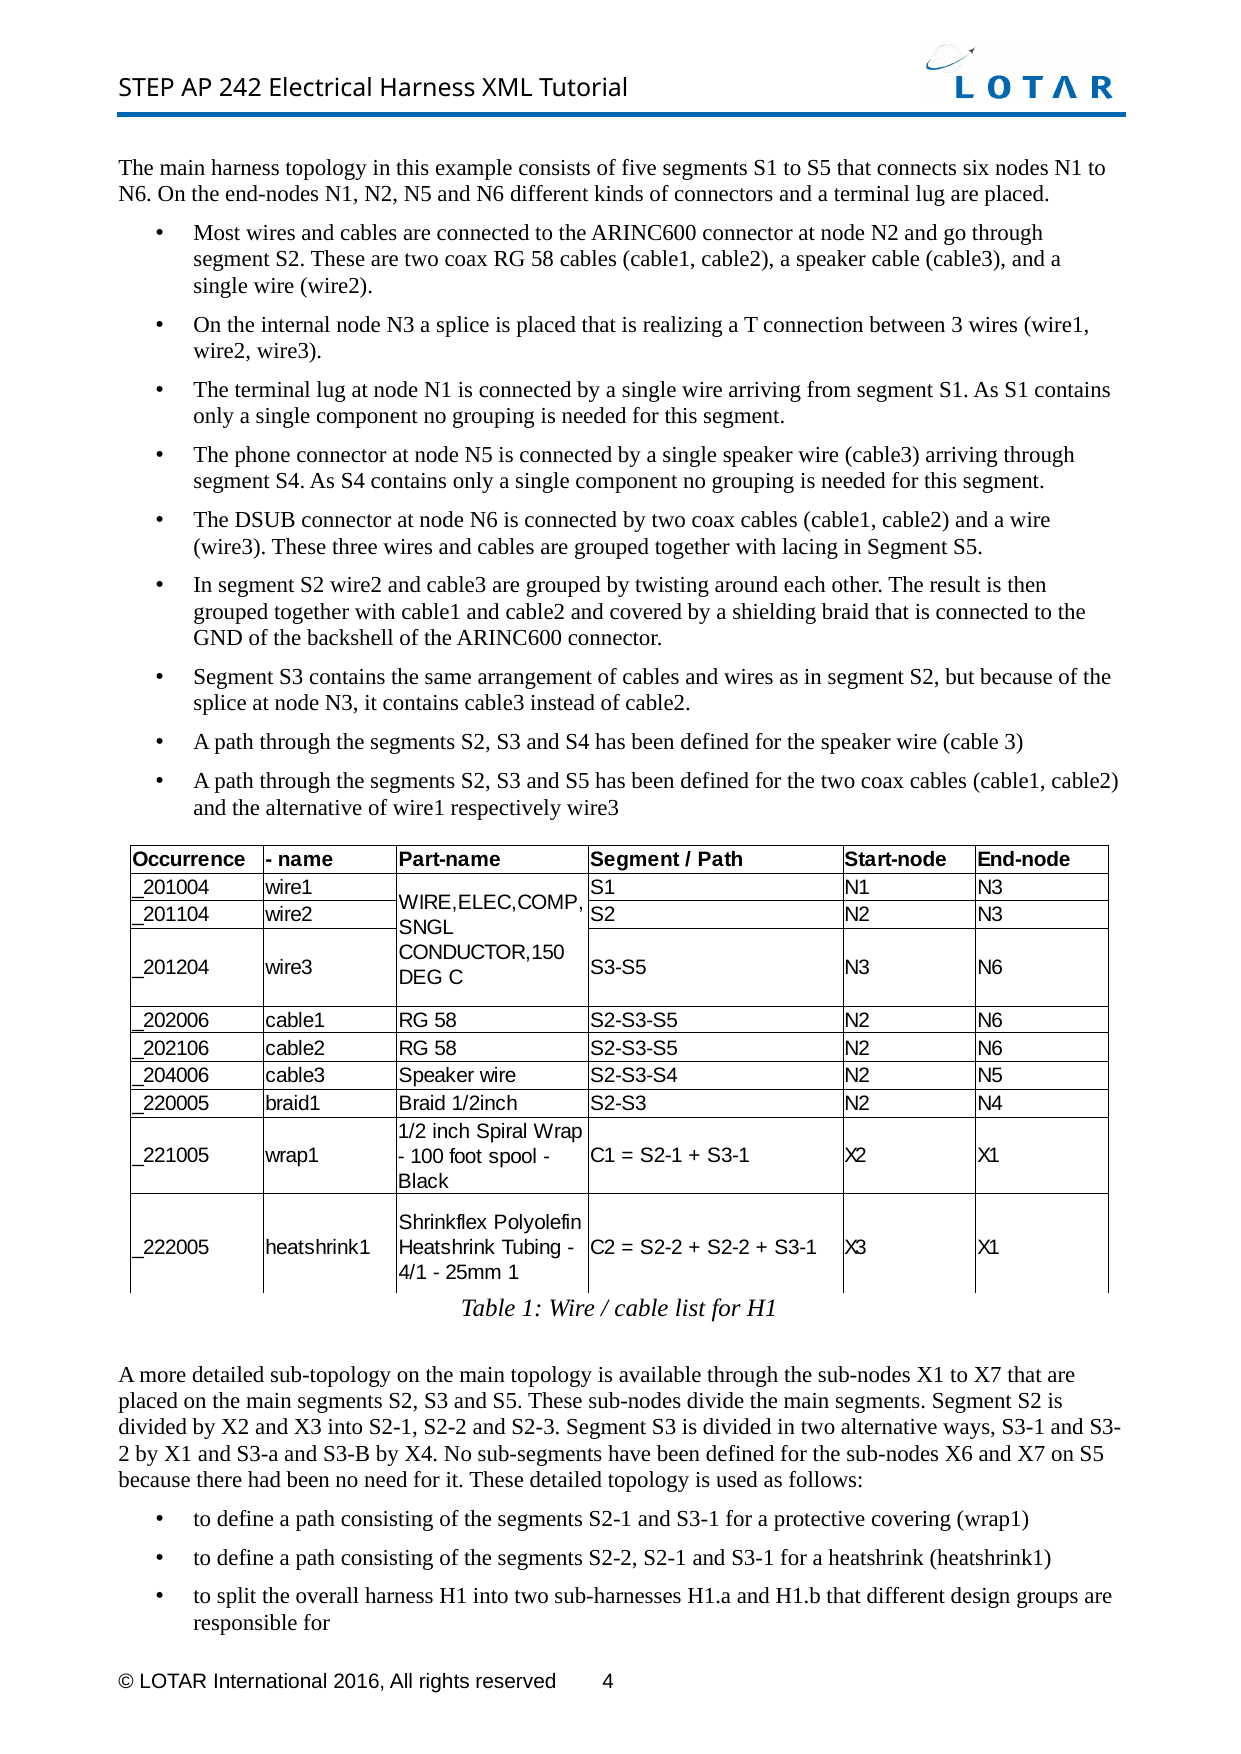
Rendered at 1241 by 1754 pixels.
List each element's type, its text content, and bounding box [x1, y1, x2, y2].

list Most wires and cables are connected to the ARINC600 connector at node N2 and go through segment S2. These are two coax RG 58 cables (cable1, cable2), a speaker cable (cable3), and a single wire (wire2). [156, 219, 1122, 298]
list On the internal node N3 a splice is placed that is realizing a T connection between 3 wires (wire1, wire2, wire3). [156, 311, 1122, 363]
list Segment S3 contains the same arrangement of cables and wires as in segment S2, but because of the splice at node N3, it contains cable3 instead of cable2. [156, 663, 1122, 716]
list The terminal lug at node N1 is connected by a single wire arriving from segment S1. As S1 contains only a single component no grouping is needed for this segment. [156, 376, 1122, 429]
list to split the overall harness H1 into two sub-harnesses H1.a and H1.b that different design groups are responsible for [156, 1583, 1122, 1635]
list A path through the segments S2, S3 and S4 has been defined for the speaker wire (cable 3) [156, 728, 1122, 755]
text Table 1: Wire / cable list for H1 [130, 845, 1110, 1322]
list The phone connector at node N5 is connected by a single speaker wire (cable3) arriving through segment S4. As S4 contains only a single component no grouping is needed for this segment. [156, 441, 1122, 494]
list to define a path consisting of the segments S2-2, S2-1 and S3-1 for a heatshrink (heatshrink1) [156, 1544, 1122, 1570]
list A path through the segments S2, S3 and S5 has been defined for the two coax cables (cable1, cable2) and the alternative of wire1 respectively wire3 [156, 767, 1122, 820]
list to define a path consisting of the segments S2-1 and S3-1 for a protective covering (wrap1) [156, 1505, 1122, 1531]
text A more detailed sub-topology on the main topology is available through the sub-nodes X1 to X7 that are placed on the main segments S2, S3 and S5. These sub-nodes divide the main segments. Segment S2 is divided by X2 and X3 into S2-1, S2-2 and S2-3. Segment S3 is divided in two alternative ways, S3-1 and S3-2 by X1 and S3-a and S3-B by X4. No sub-segments have been defined for the sub-nodes X6 and X7 on S5 because there had been no need for it. These detailed topology is used as follows: [118, 1361, 1122, 1492]
list In segment S2 wire2 and cable3 are grouped by twisting around each other. The result is then grouped together with cable1 and cable2 and covered by a shielding braid that is connected to the GND of the backshell of the ARINC600 connector. [156, 572, 1122, 651]
list The DSUB connector at node N6 is connected by two coax cables (cable1, cable2) and a wire (wire3). These three wires and cables are grouped together with lacing in Segment S5. [156, 506, 1122, 559]
text The main harness topology in this example consists of five segments S1 to S5 that connects six nodes N1 to N6. On the end-nodes N1, N2, N5 and N6 different kinds of connectors and a terminal lug are placed. [118, 154, 1122, 207]
